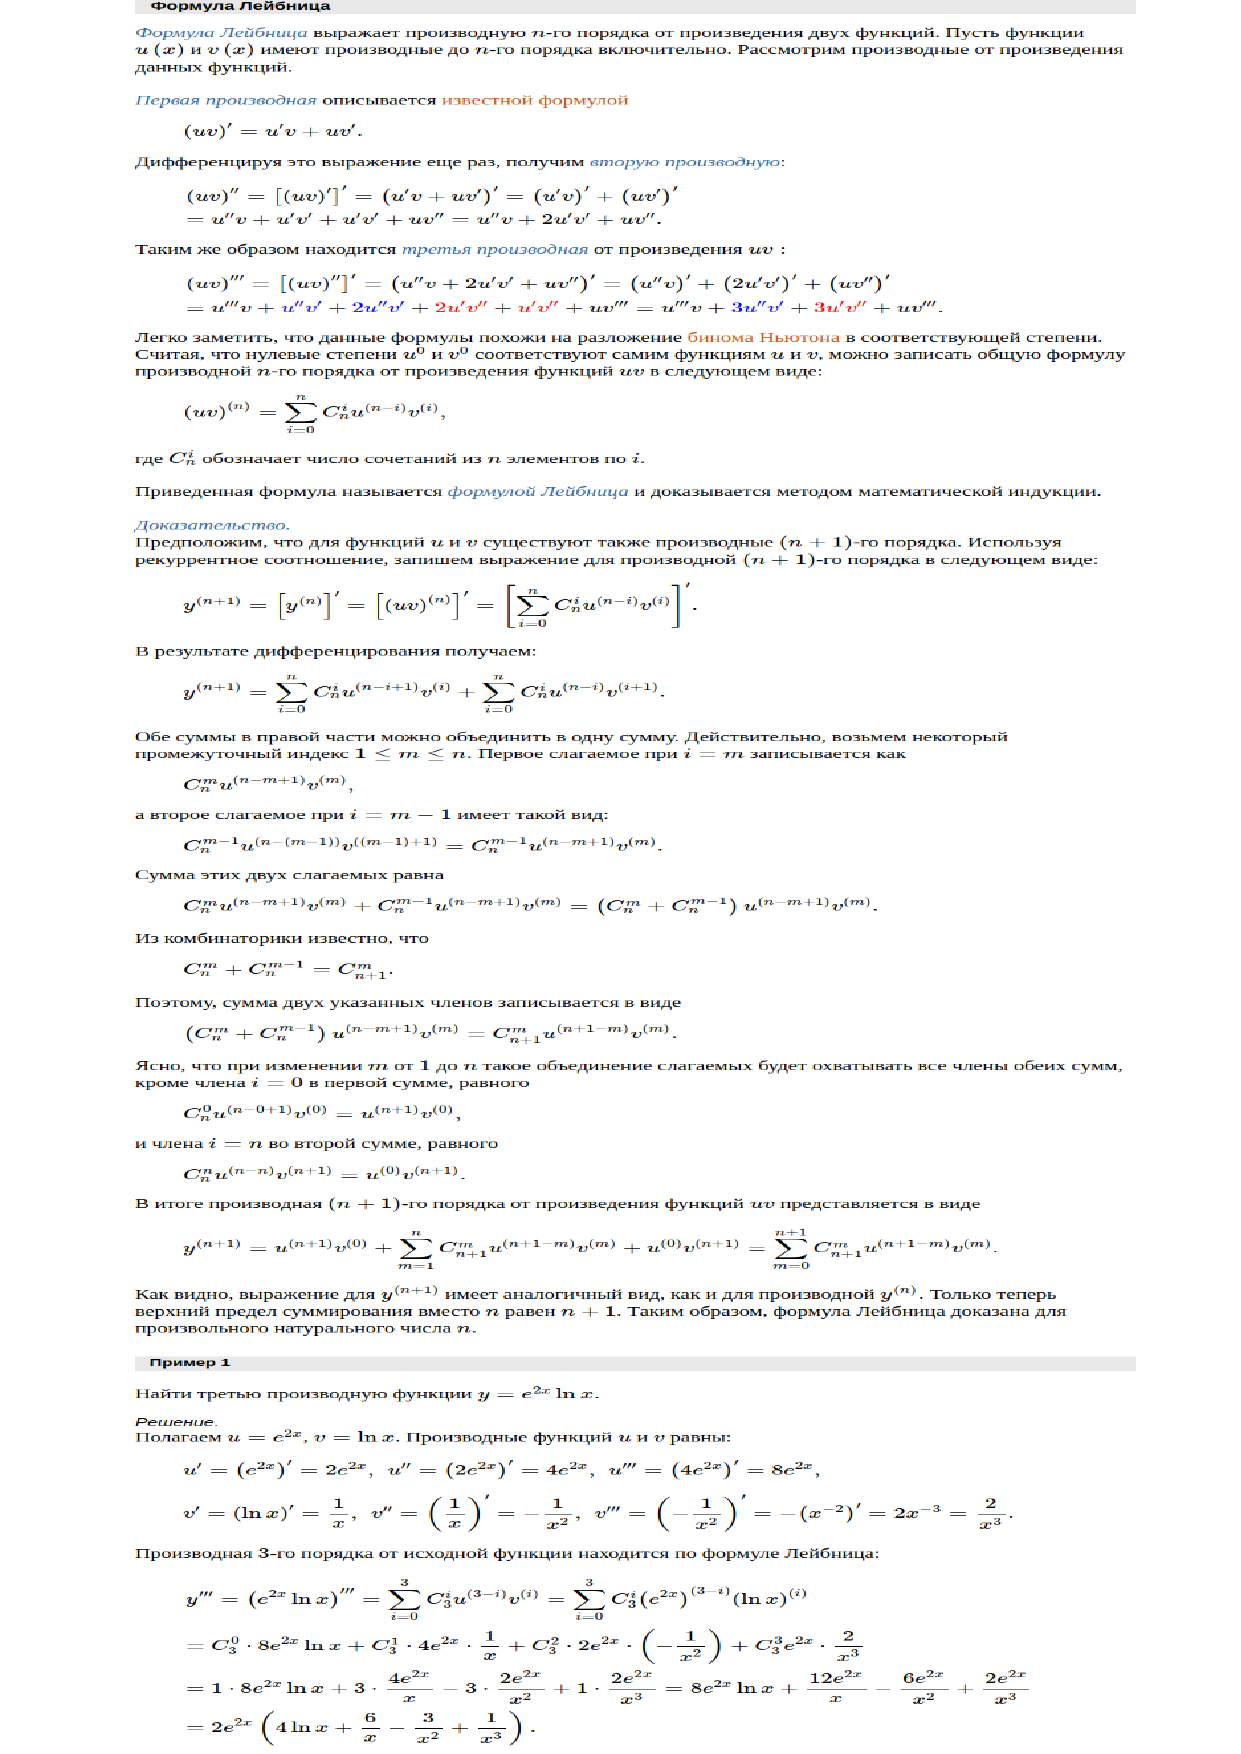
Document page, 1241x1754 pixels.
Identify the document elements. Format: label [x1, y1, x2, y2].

picture [125, 0, 1136, 1754]
